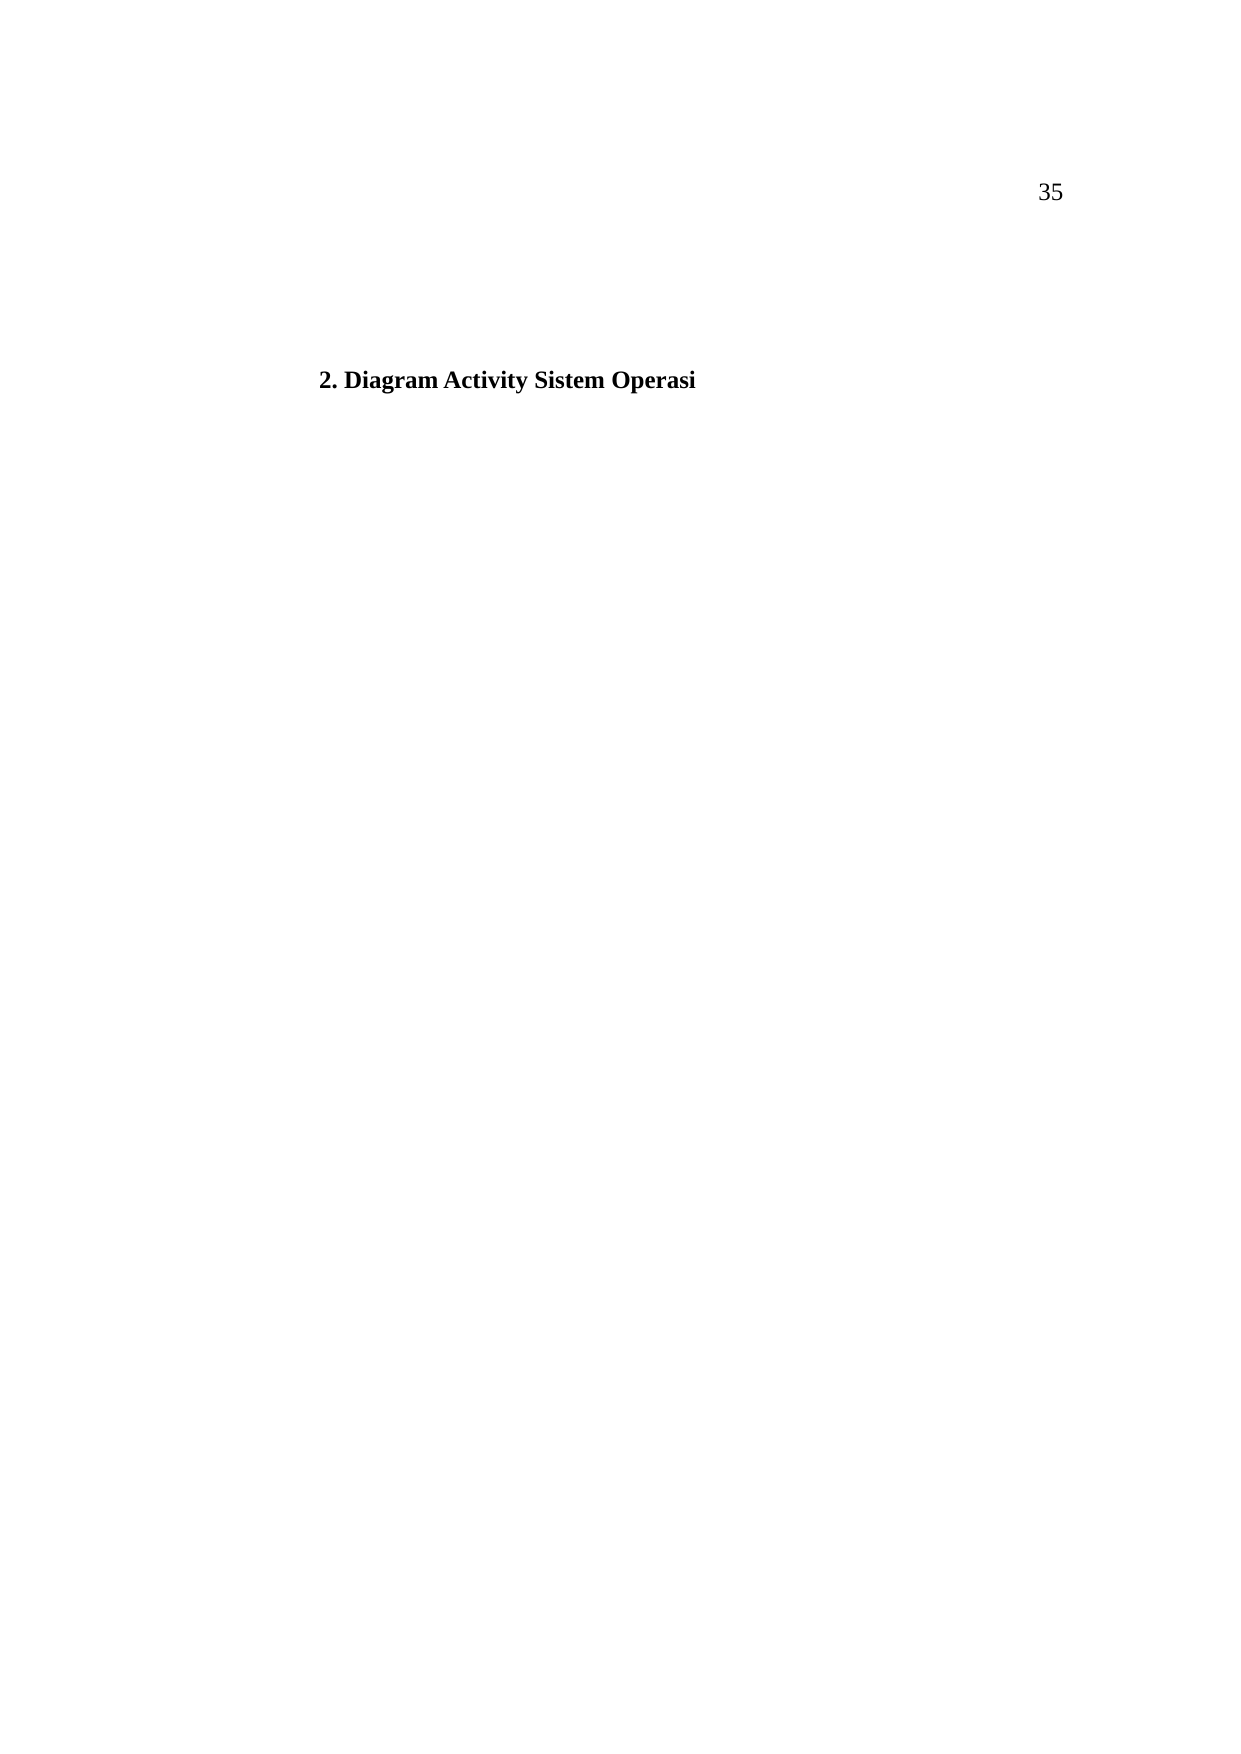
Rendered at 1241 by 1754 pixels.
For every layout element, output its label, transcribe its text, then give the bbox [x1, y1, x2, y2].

text 2. Diagram Activity Sistem Operasi [319, 366, 1063, 394]
